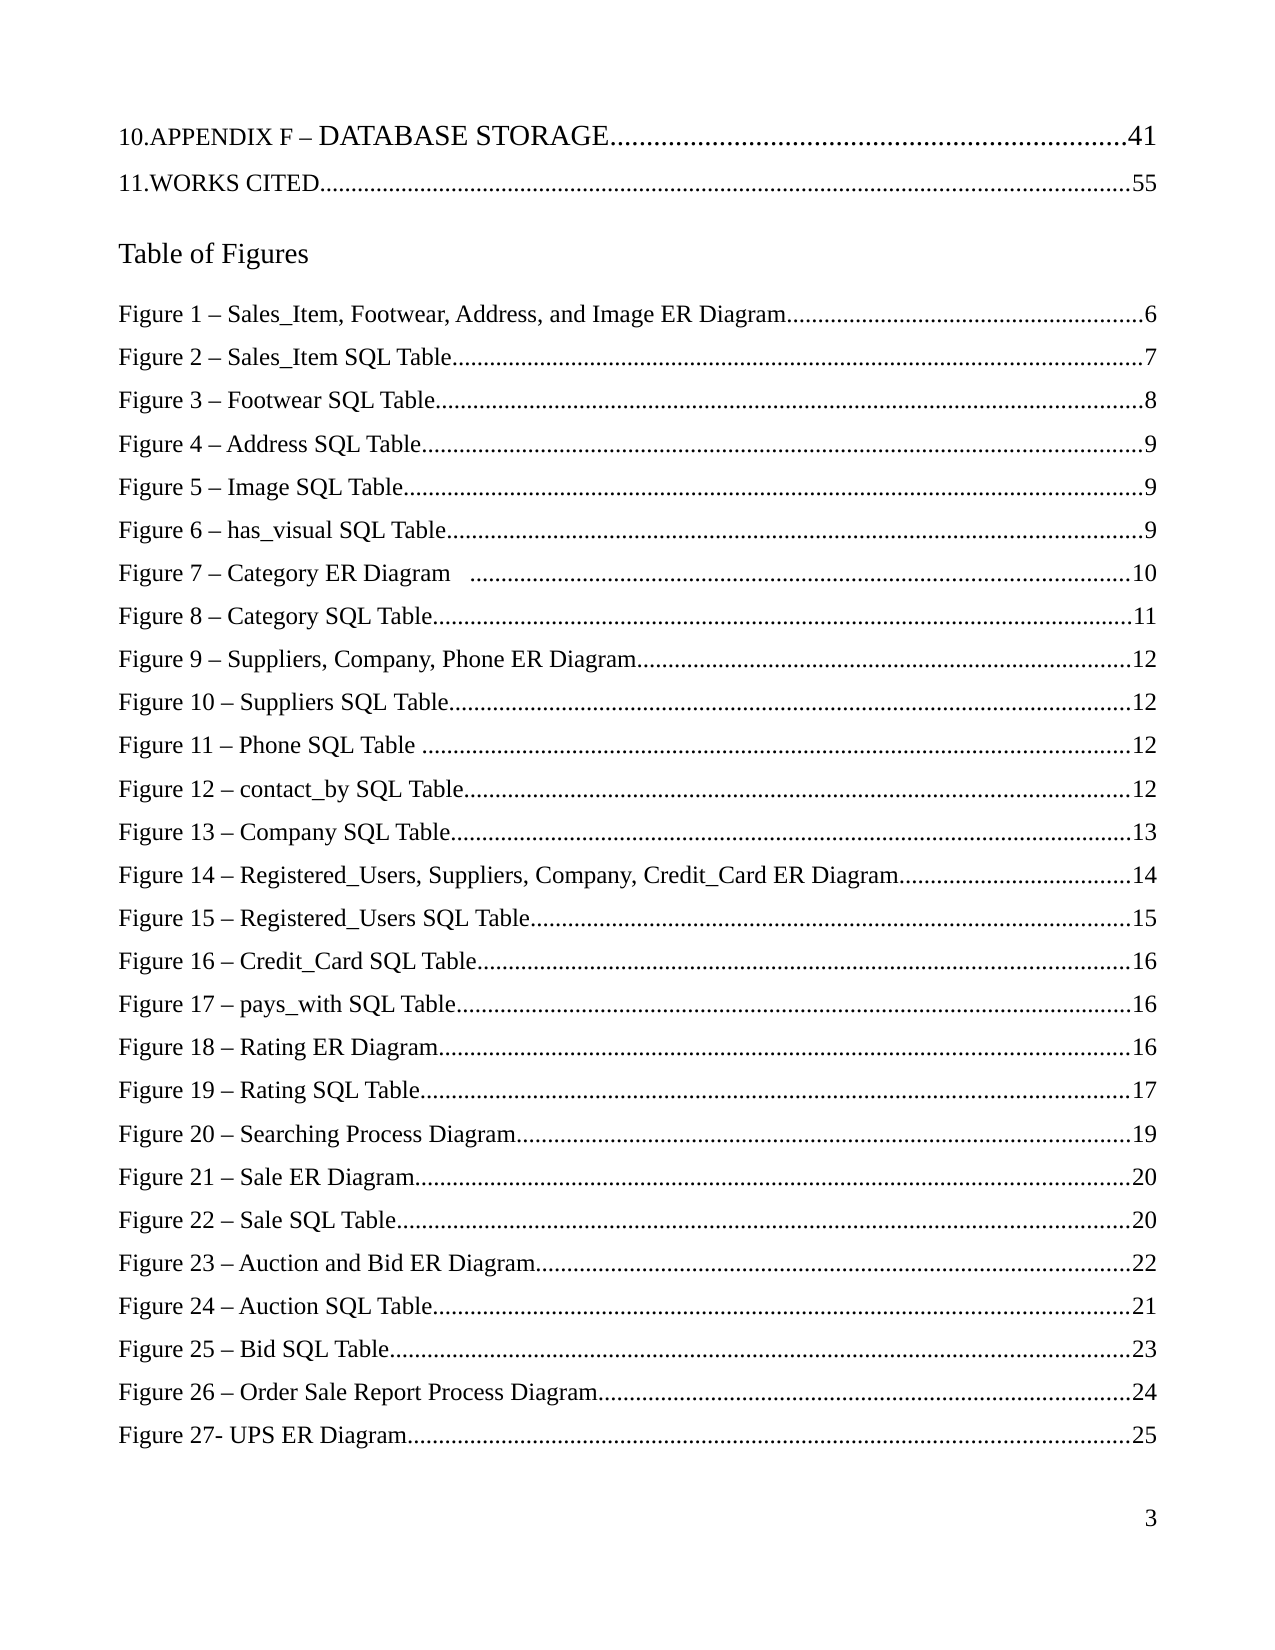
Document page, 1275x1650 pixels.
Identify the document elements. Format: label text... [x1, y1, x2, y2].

text Figure 22 – Sale SQL Table 20 [118, 1205, 1157, 1234]
text Figure 9 – Suppliers, Company, Phone ER Diagram 12 [118, 644, 1157, 673]
text Figure 27- UPS ER Diagram 25 [118, 1421, 1157, 1449]
text Figure 8 – Category SQL Table 11 [118, 601, 1157, 630]
text Figure 2 – Sales_Item SQL Table 7 [118, 342, 1157, 371]
text Figure 15 – Registered_Users SQL Table 15 [118, 903, 1157, 932]
text Figure 19 – Rating SQL Table 17 [118, 1076, 1157, 1104]
text Figure 7 – Category ER Diagram 10 [118, 558, 1157, 587]
text 10.APPENDIX F – DATABASE STORAGE 41 [118, 118, 1157, 152]
text Figure 18 – Rating ER Diagram 16 [118, 1032, 1157, 1061]
text Figure 21 – Sale ER Diagram 20 [118, 1162, 1157, 1191]
subtitle Table of Figures [118, 237, 1157, 270]
text Figure 11 – Phone SQL Table 12 [118, 731, 1157, 759]
text Figure 1 – Sales_Item, Footwear, Address, and Image ER Diagram 6 [118, 299, 1157, 328]
text Figure 26 – Order Sale Report Process Diagram 24 [118, 1377, 1157, 1406]
text Figure 10 – Suppliers SQL Table 12 [118, 687, 1157, 716]
text Figure 24 – Auction SQL Table 21 [118, 1291, 1157, 1320]
text Figure 17 – pays_with SQL Table 16 [118, 989, 1157, 1018]
text Figure 25 – Bid SQL Table 23 [118, 1334, 1157, 1363]
text Figure 23 – Auction and Bid ER Diagram 22 [118, 1248, 1157, 1277]
text Figure 13 – Company SQL Table 13 [118, 817, 1157, 846]
text Figure 12 – contact_by SQL Table 12 [118, 774, 1157, 802]
text Figure 14 – Registered_Users, Suppliers, Company, Credit_Card ER Diagram 14 [118, 860, 1157, 889]
text 11.WORKS CITED 55 [118, 168, 1157, 197]
text Figure 3 – Footwear SQL Table 8 [118, 386, 1157, 414]
text Figure 5 – Image SQL Table 9 [118, 472, 1157, 501]
text Figure 4 – Address SQL Table 9 [118, 429, 1157, 457]
text Figure 16 – Credit_Card SQL Table 16 [118, 946, 1157, 975]
text Figure 20 – Searching Process Diagram 19 [118, 1119, 1157, 1147]
text Figure 6 – has_visual SQL Table 9 [118, 515, 1157, 544]
